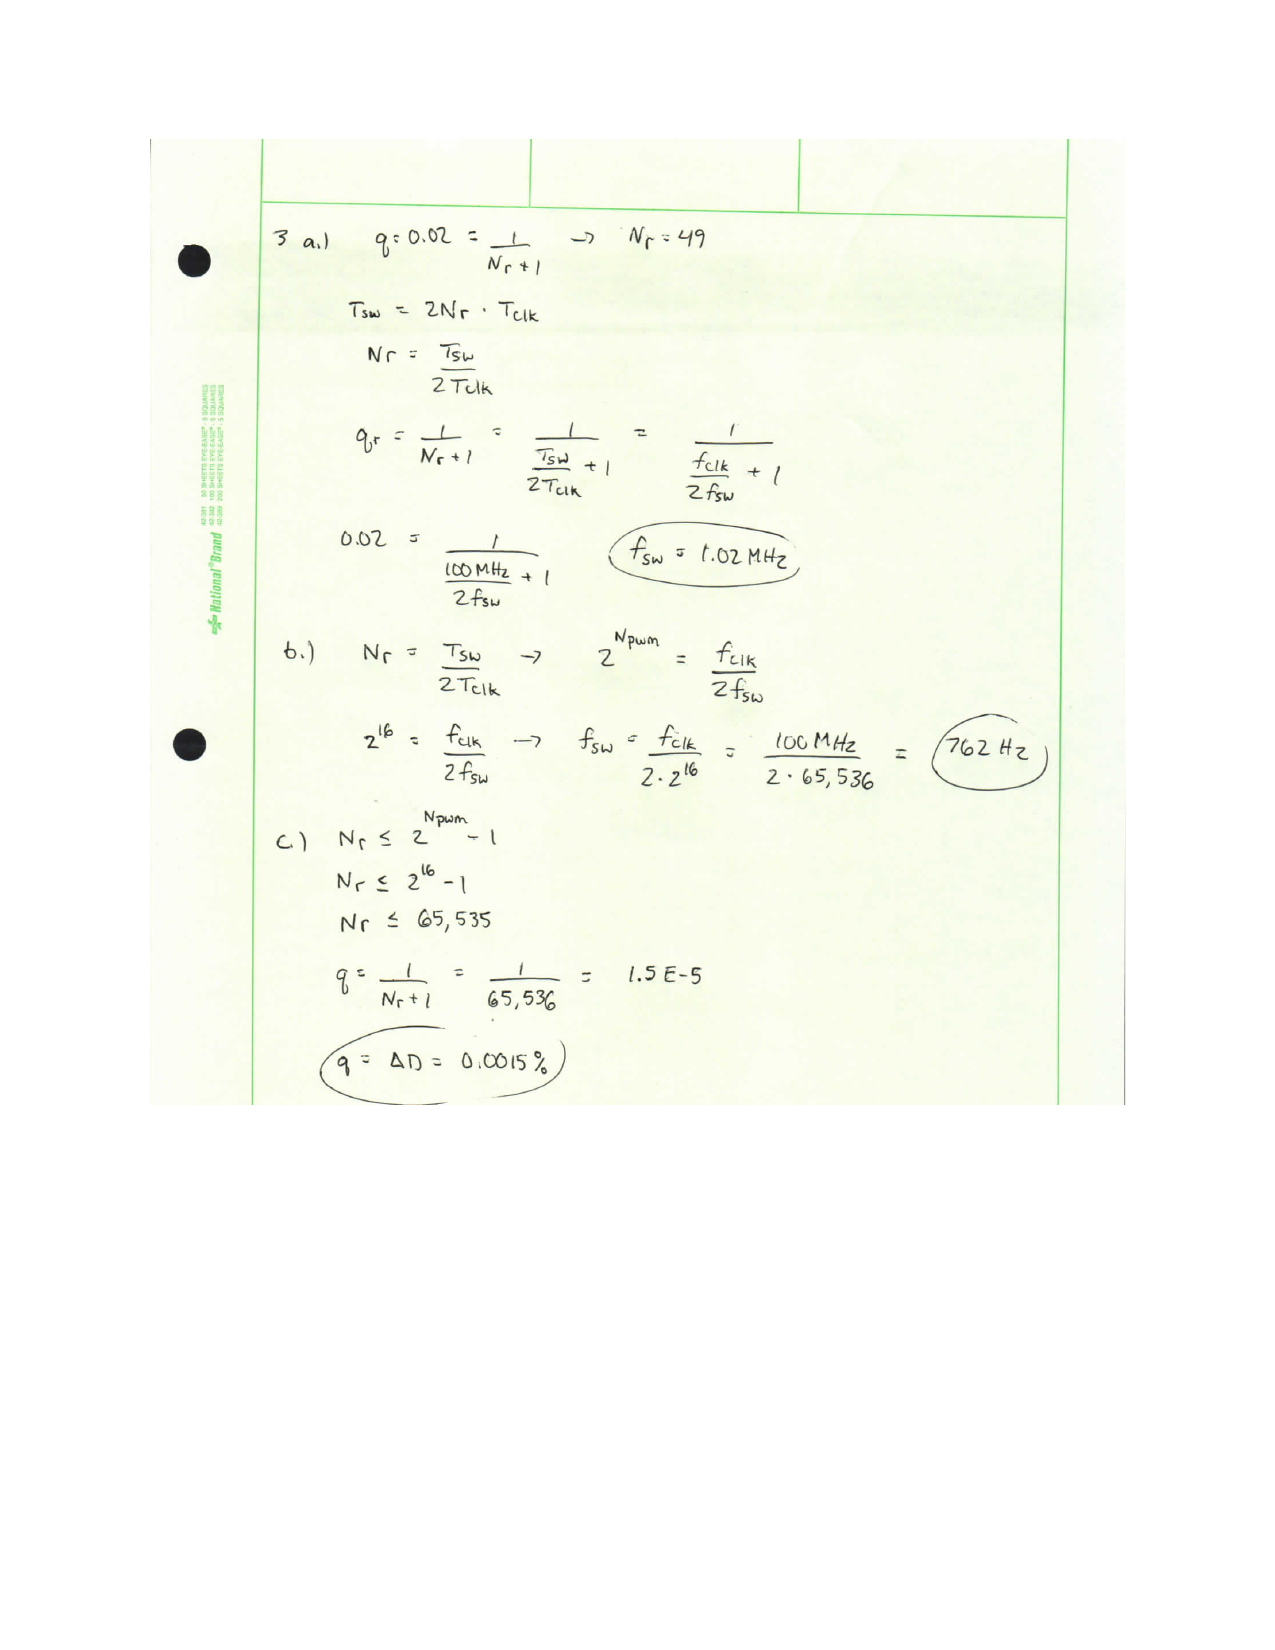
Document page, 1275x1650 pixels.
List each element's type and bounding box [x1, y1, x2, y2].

picture [150, 139, 1125, 1105]
